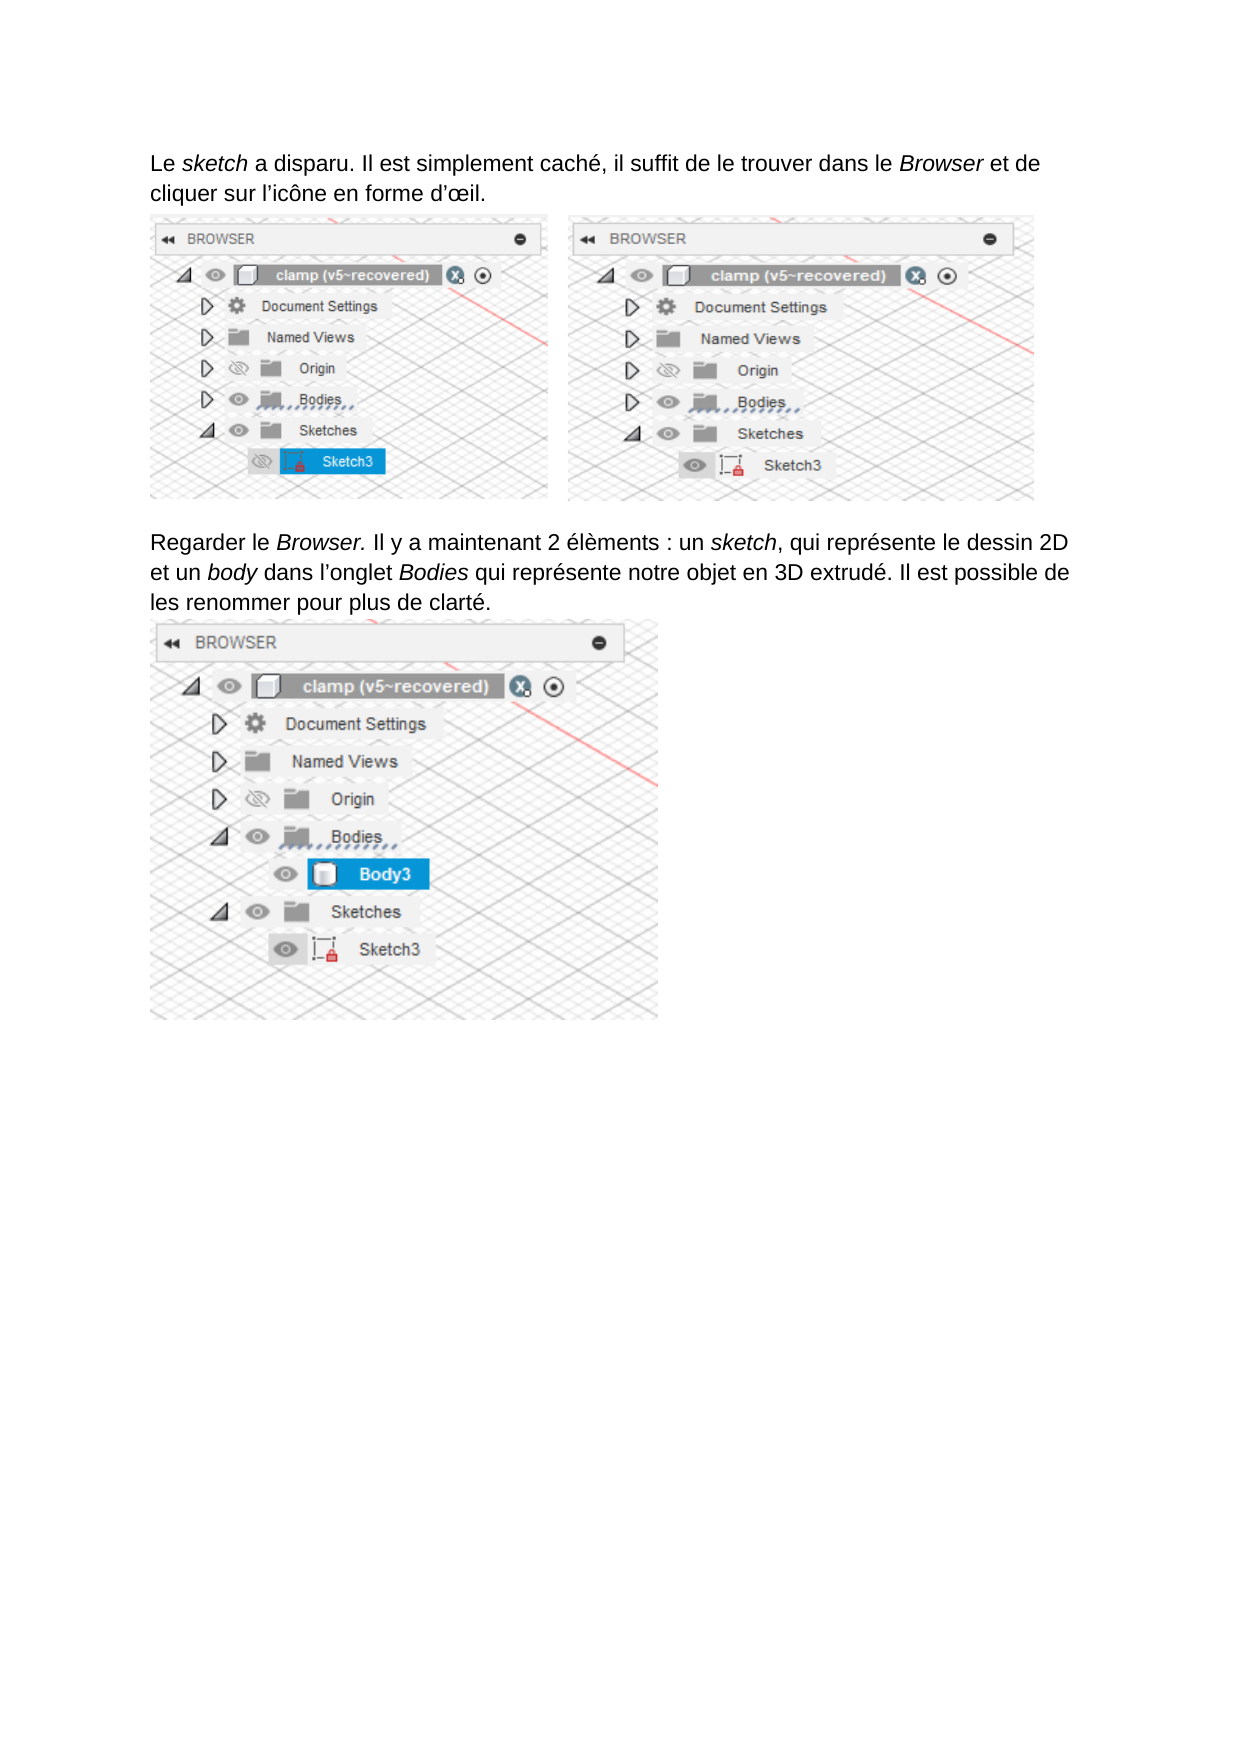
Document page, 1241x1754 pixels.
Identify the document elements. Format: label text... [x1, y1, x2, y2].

picture [150, 214, 548, 499]
picture [150, 619, 658, 1020]
text Le sketch a disparu. Il est simplement caché, il suffit de le trouver dans le Browser et de cliquer sur l’icône en forme d’œil. Regarder le Browser. Il y a maintenant 2 élèments : un sketch, qui représente le dessin 2D et un body dans l’onglet Bodies qui représente notre objet en 3D extrudé. Il est possible de les renommer pour plus de clarté. [150, 150, 1090, 616]
picture [567, 215, 1035, 501]
